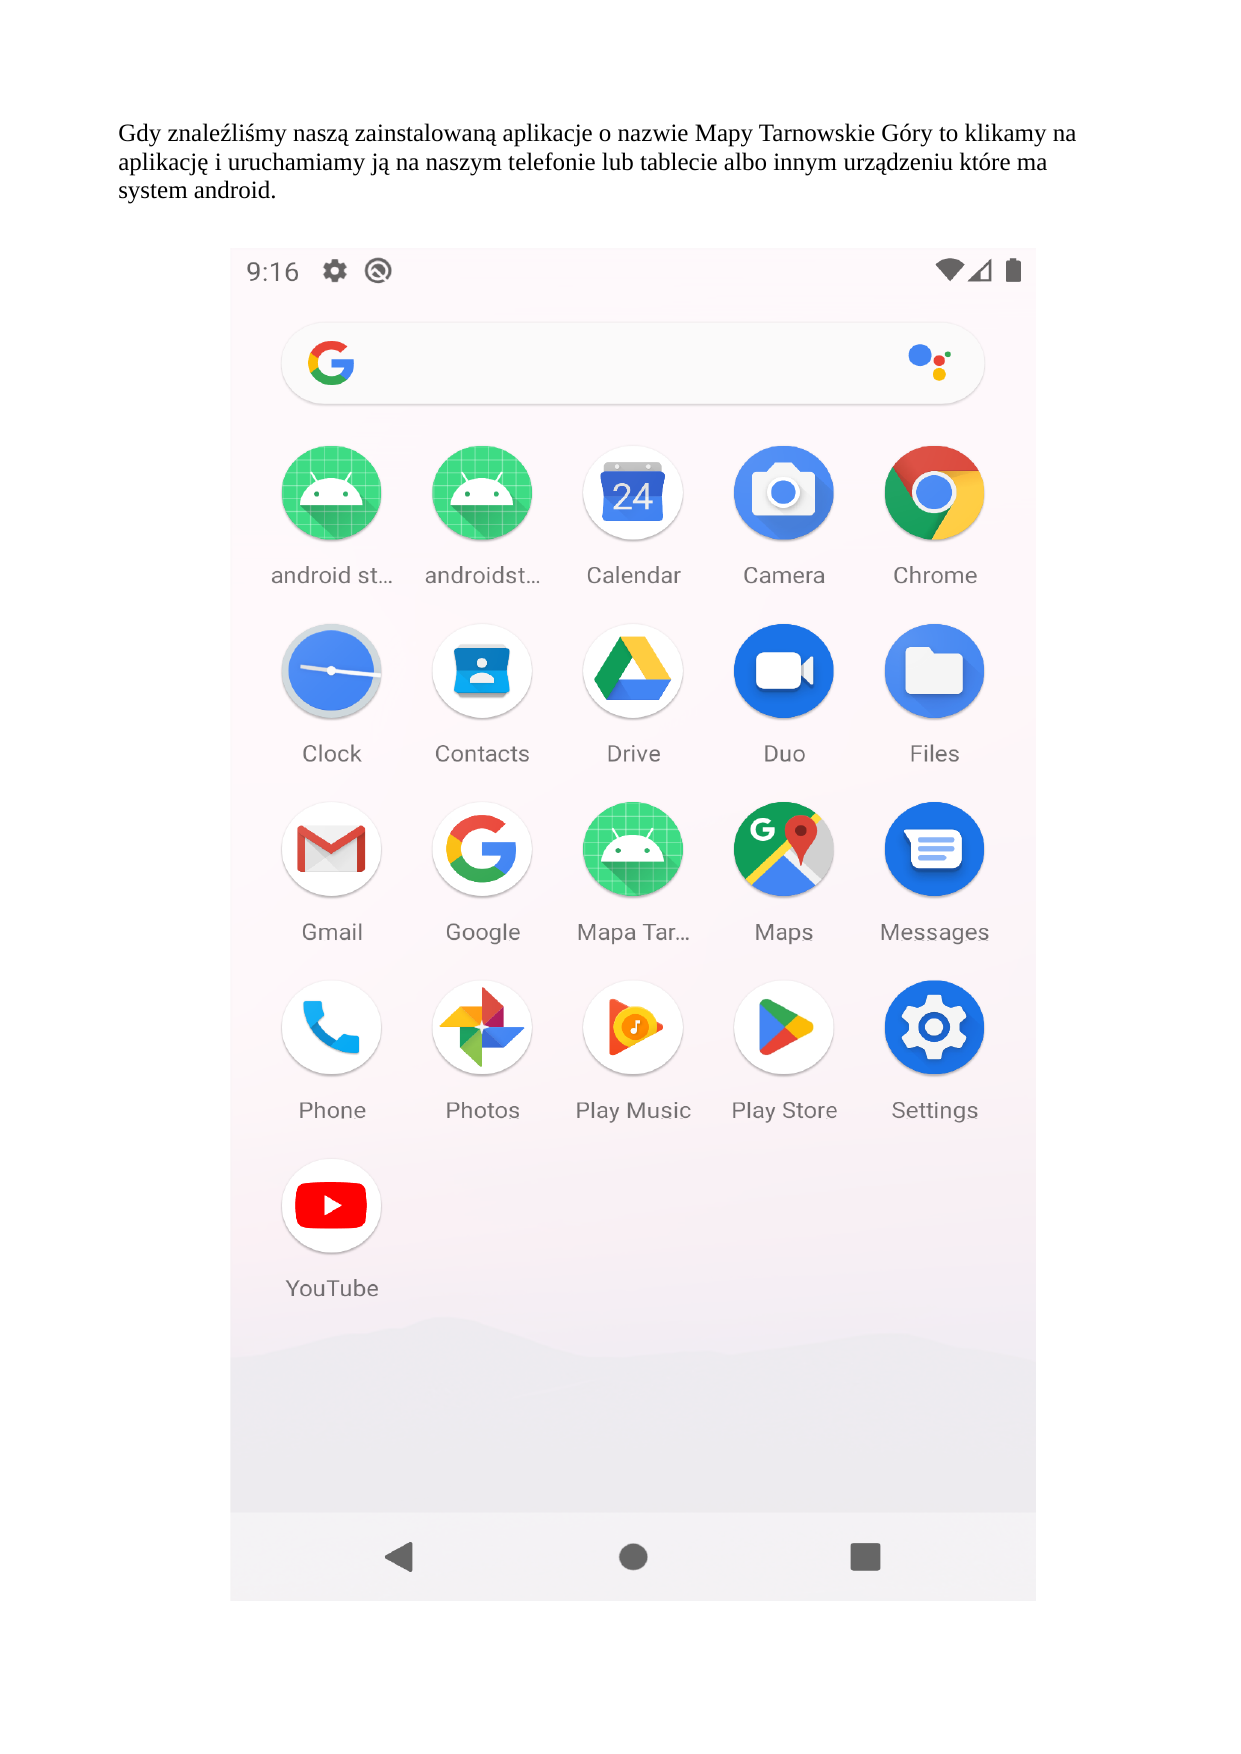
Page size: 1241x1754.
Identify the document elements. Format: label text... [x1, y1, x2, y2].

picture [230, 248, 1036, 1601]
text Gdy znaleźliśmy naszą zainstalowaną aplikacje o nazwie Mapy Tarnowskie Góry to klikamy na aplikację i uruchamiamy ją na naszym telefonie lub tablecie albo innym urządzeniu które ma system android. [118, 118, 1122, 204]
